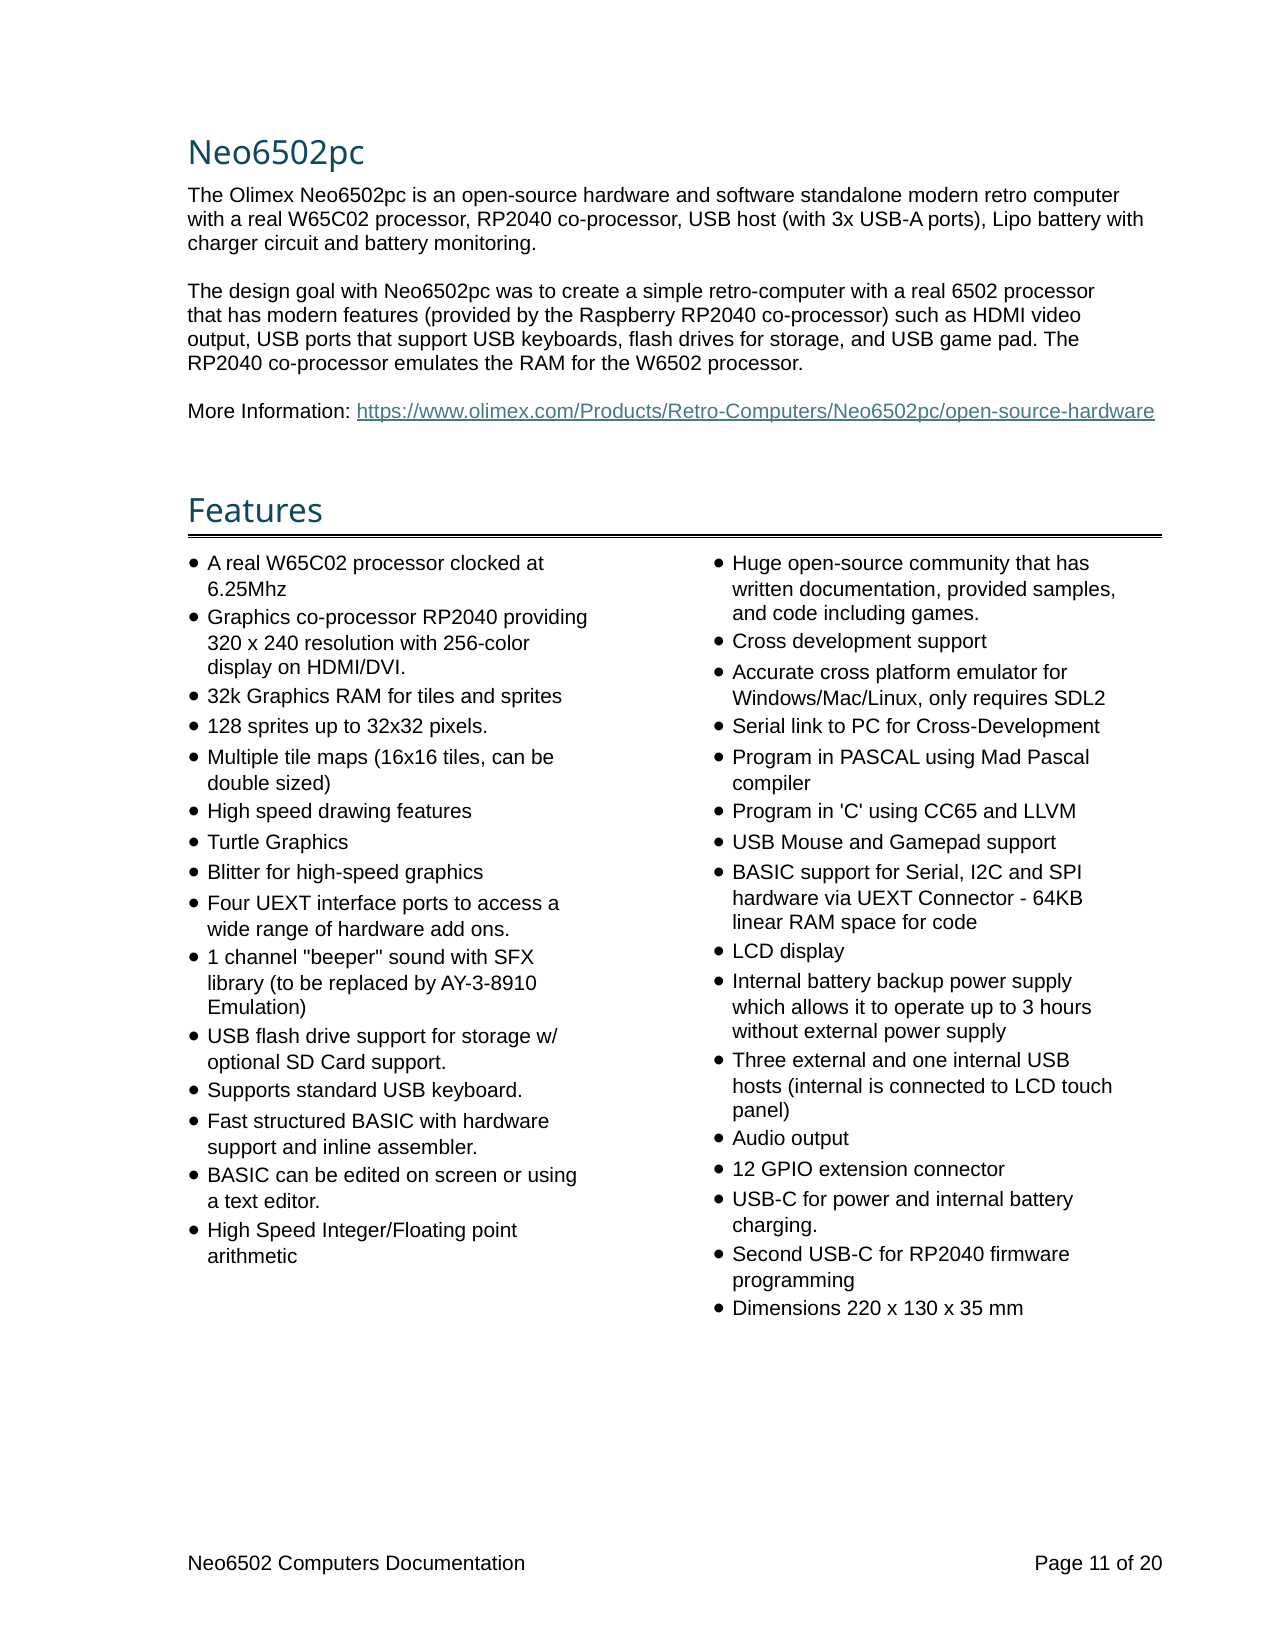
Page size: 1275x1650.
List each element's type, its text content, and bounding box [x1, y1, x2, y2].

list Program in 'C' using CC65 and LLVM [712, 794, 1119, 825]
list USB-C for power and internal battery charging. [712, 1182, 1119, 1237]
list Program in PASCAL using Mad Pascal compiler [712, 740, 1119, 794]
list Graphics co-processor RP2040 providing 320 x 240 resolution with 256-color display on HDMI/DVI. [187, 601, 594, 679]
list Multiple tile maps (16x16 tiles, can be double sized) [187, 740, 594, 794]
text More Information: https://www.olimex.com/Products/Retro-Computers/Neo6502pc/open-source-hardware [187, 374, 1162, 422]
list Second USB-C for RP2040 firmware programming [712, 1237, 1119, 1291]
list Four UEXT interface ports to access a wide range of hardware add ons. [187, 886, 594, 941]
list Audio output [712, 1121, 1119, 1152]
list High Speed Integer/Floating point arithmetic [187, 1213, 594, 1267]
list 128 sprites up to 32x32 pixels. [187, 709, 594, 740]
list Three external and one internal USB hosts (internal is connected to LCD touch panel) [712, 1043, 1119, 1121]
list High speed drawing features [187, 794, 594, 825]
list BASIC support for Serial, I2C and SPI hardware via UEXT Connector - 64KB linear RAM space for code [712, 856, 1119, 934]
list Cross development support [712, 624, 1119, 655]
list 12 GPIO extension connector [712, 1152, 1119, 1182]
list Internal battery backup power supply which allows it to operate up to 3 hours without external power supply [712, 964, 1119, 1043]
list BASIC can be edited on screen or using a text editor. [187, 1158, 594, 1213]
list Accurate cross platform emulator for Windows/Mac/Linux, only requires SDL2 [712, 655, 1119, 709]
list A real W65C02 processor clocked at 6.25Mhz [187, 546, 594, 601]
subtitle Features [187, 487, 1162, 538]
list USB flash drive support for storage w/ optional SD Card support. [187, 1019, 594, 1073]
list LCD display [712, 934, 1119, 964]
text The Olimex Neo6502pc is an open-source hardware and software standalone modern retro computer with a real W65C02 processor, RP2040 co-processor, USB host (with 3x USB-A ports), Lipo battery with charger circuit and battery monitoring. [187, 183, 1162, 279]
list Turtle Graphics [187, 825, 594, 856]
list Huge open-source community that has written documentation, provided samples, and code including games. [712, 546, 1119, 624]
list Serial link to PC for Cross-Development [712, 709, 1119, 740]
list 1 channel "beeper" sound with SFX library (to be replaced by AY-3-8910 Emulation) [187, 941, 594, 1019]
list Fast structured BASIC with hardware support and inline assembler. [187, 1104, 594, 1158]
list USB Mouse and Gamepad support [712, 825, 1119, 856]
subtitle Neo6502pc [187, 129, 1162, 174]
list 32k Graphics RAM for tiles and sprites [187, 679, 594, 709]
text The design goal with Neo6502pc was to create a simple retro-computer with a real 6502 processor that has modern features (provided by the Raspberry RP2040 co-processor) such as HDMI video output, USB ports that support USB keyboards, flash drives for storage, and USB game pad. The RP2040 co-processor emulates the RAM for the W6502 processor. [187, 279, 1118, 374]
list Dimensions 220 x 130 x 35 mm [712, 1291, 1119, 1322]
list Supports standard USB keyboard. [187, 1073, 594, 1104]
list Blitter for high-speed graphics [187, 856, 594, 886]
